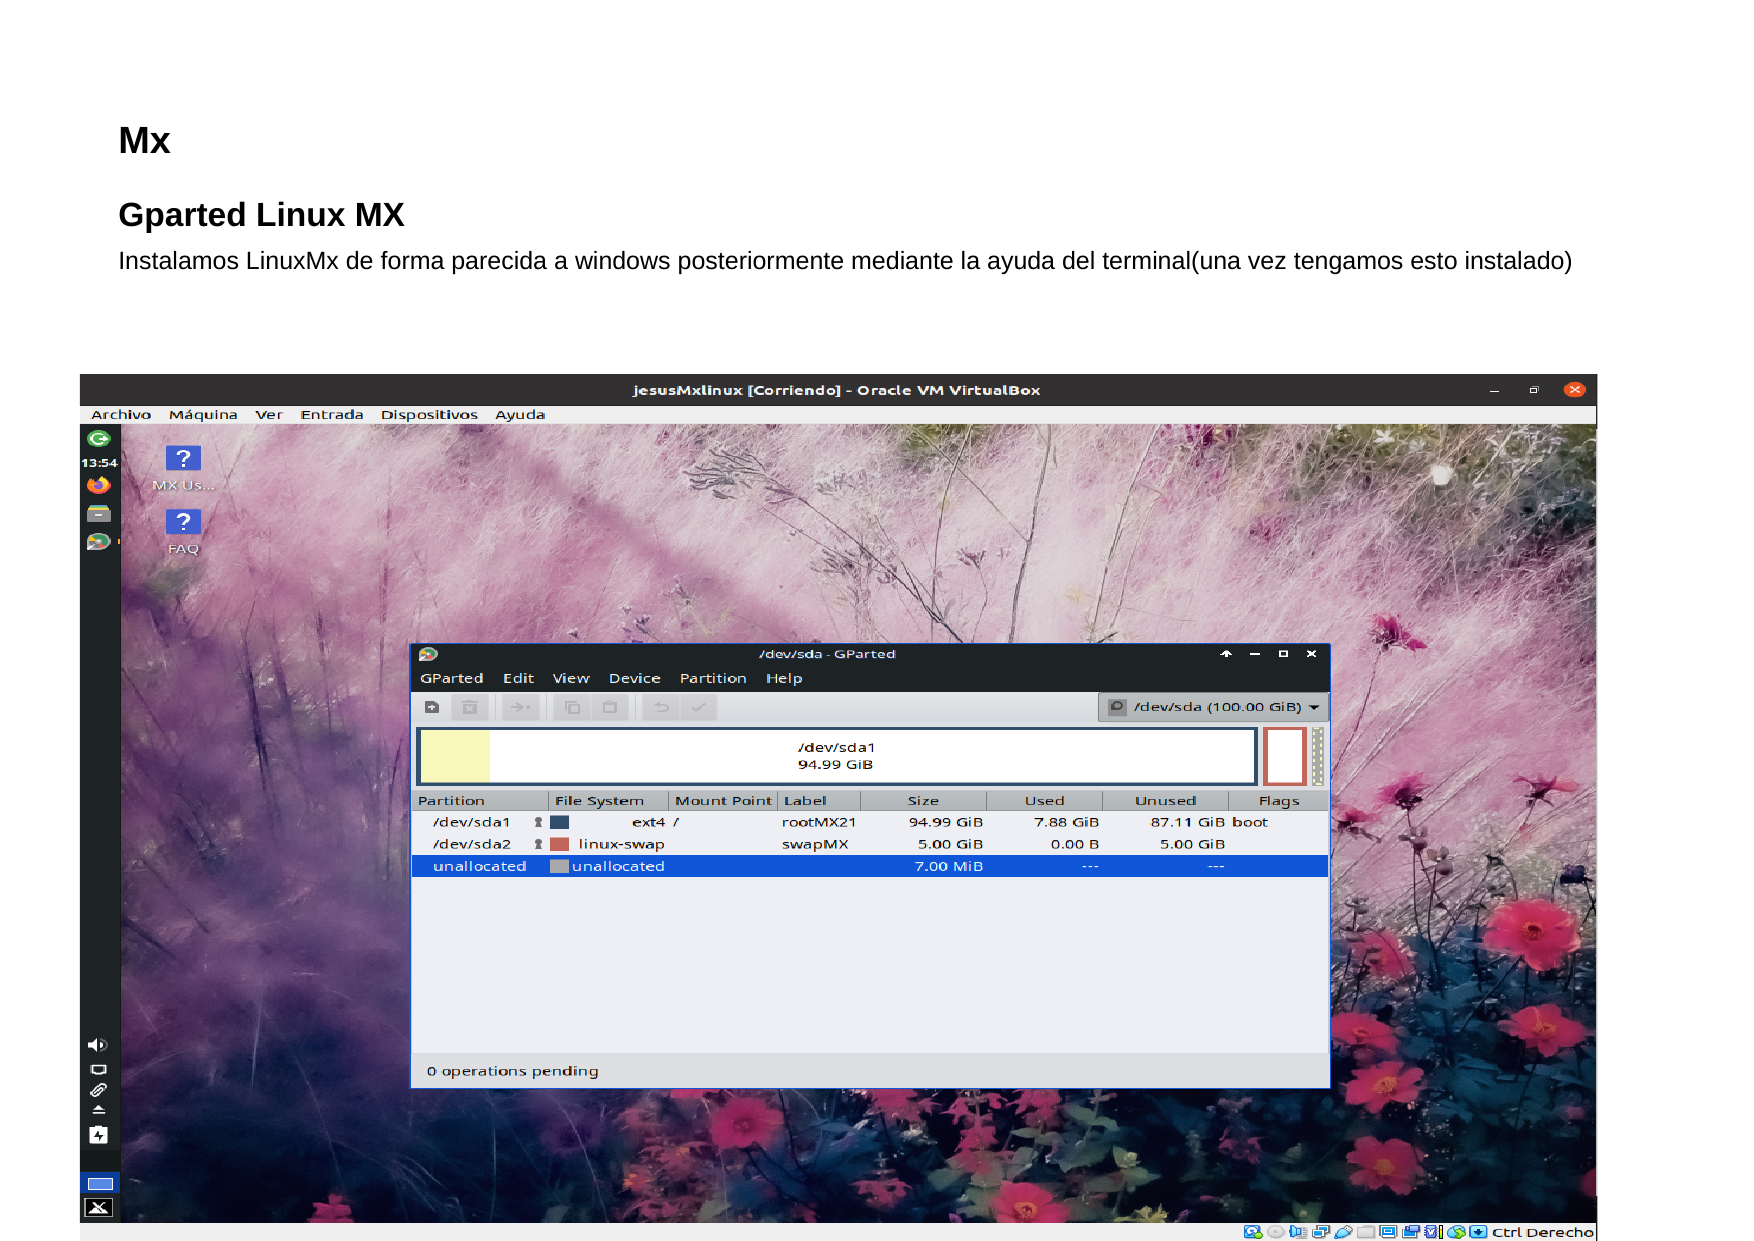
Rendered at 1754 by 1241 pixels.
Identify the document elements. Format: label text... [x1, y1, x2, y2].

text Instalamos LinuxMx de forma parecida a windows posteriormente mediante la ayuda del terminal(una vez tengamos esto instalado) [118, 246, 1636, 275]
subtitle Gparted Linux MX [118, 195, 1636, 234]
subtitle Mx [118, 118, 1636, 162]
picture [79, 374, 1598, 1241]
